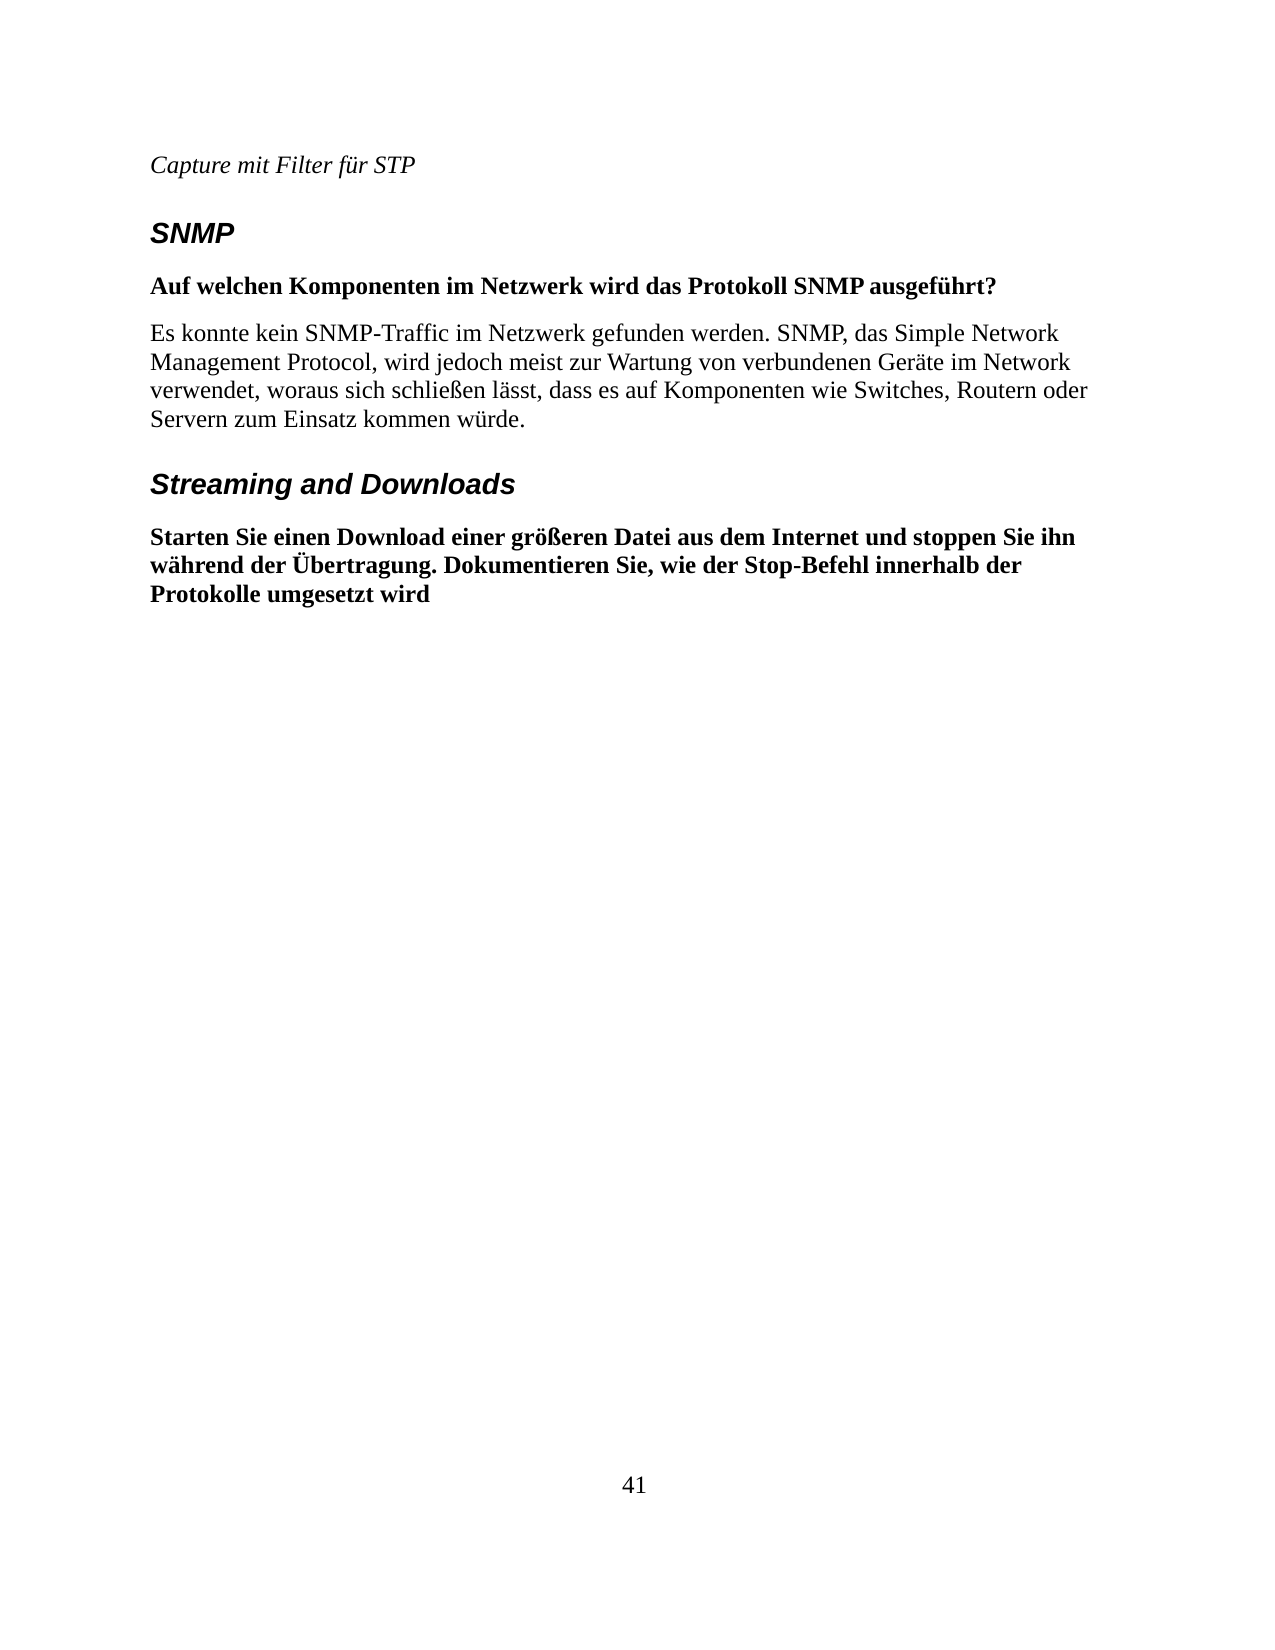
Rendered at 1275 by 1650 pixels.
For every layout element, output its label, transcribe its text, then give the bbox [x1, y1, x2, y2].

subtitle Streaming and Downloads [150, 467, 1125, 500]
text Auf welchen Komponenten im Netzwerk wird das Protokoll SNMP ausgeführt? [150, 271, 1125, 300]
text Starten Sie einen Download einer größeren Datei aus dem Internet und stoppen Sie ihn während der Übertragung. Dokumentieren Sie, wie der Stop-Befehl innerhalb der Protokolle umgesetzt wird [150, 522, 1125, 608]
text Capture mit Filter für STP [150, 150, 1125, 179]
subtitle SNMP [150, 216, 1125, 250]
text Es konnte kein SNMP-Traffic im Netzwerk gefunden werden. SNMP, das Simple Network Management Protocol, wird jedoch meist zur Wartung von verbundenen Geräte im Network verwendet, woraus sich schließen lässt, dass es auf Komponenten wie Switches, Routern oder Servern zum Einsatz kommen würde. [150, 318, 1125, 433]
